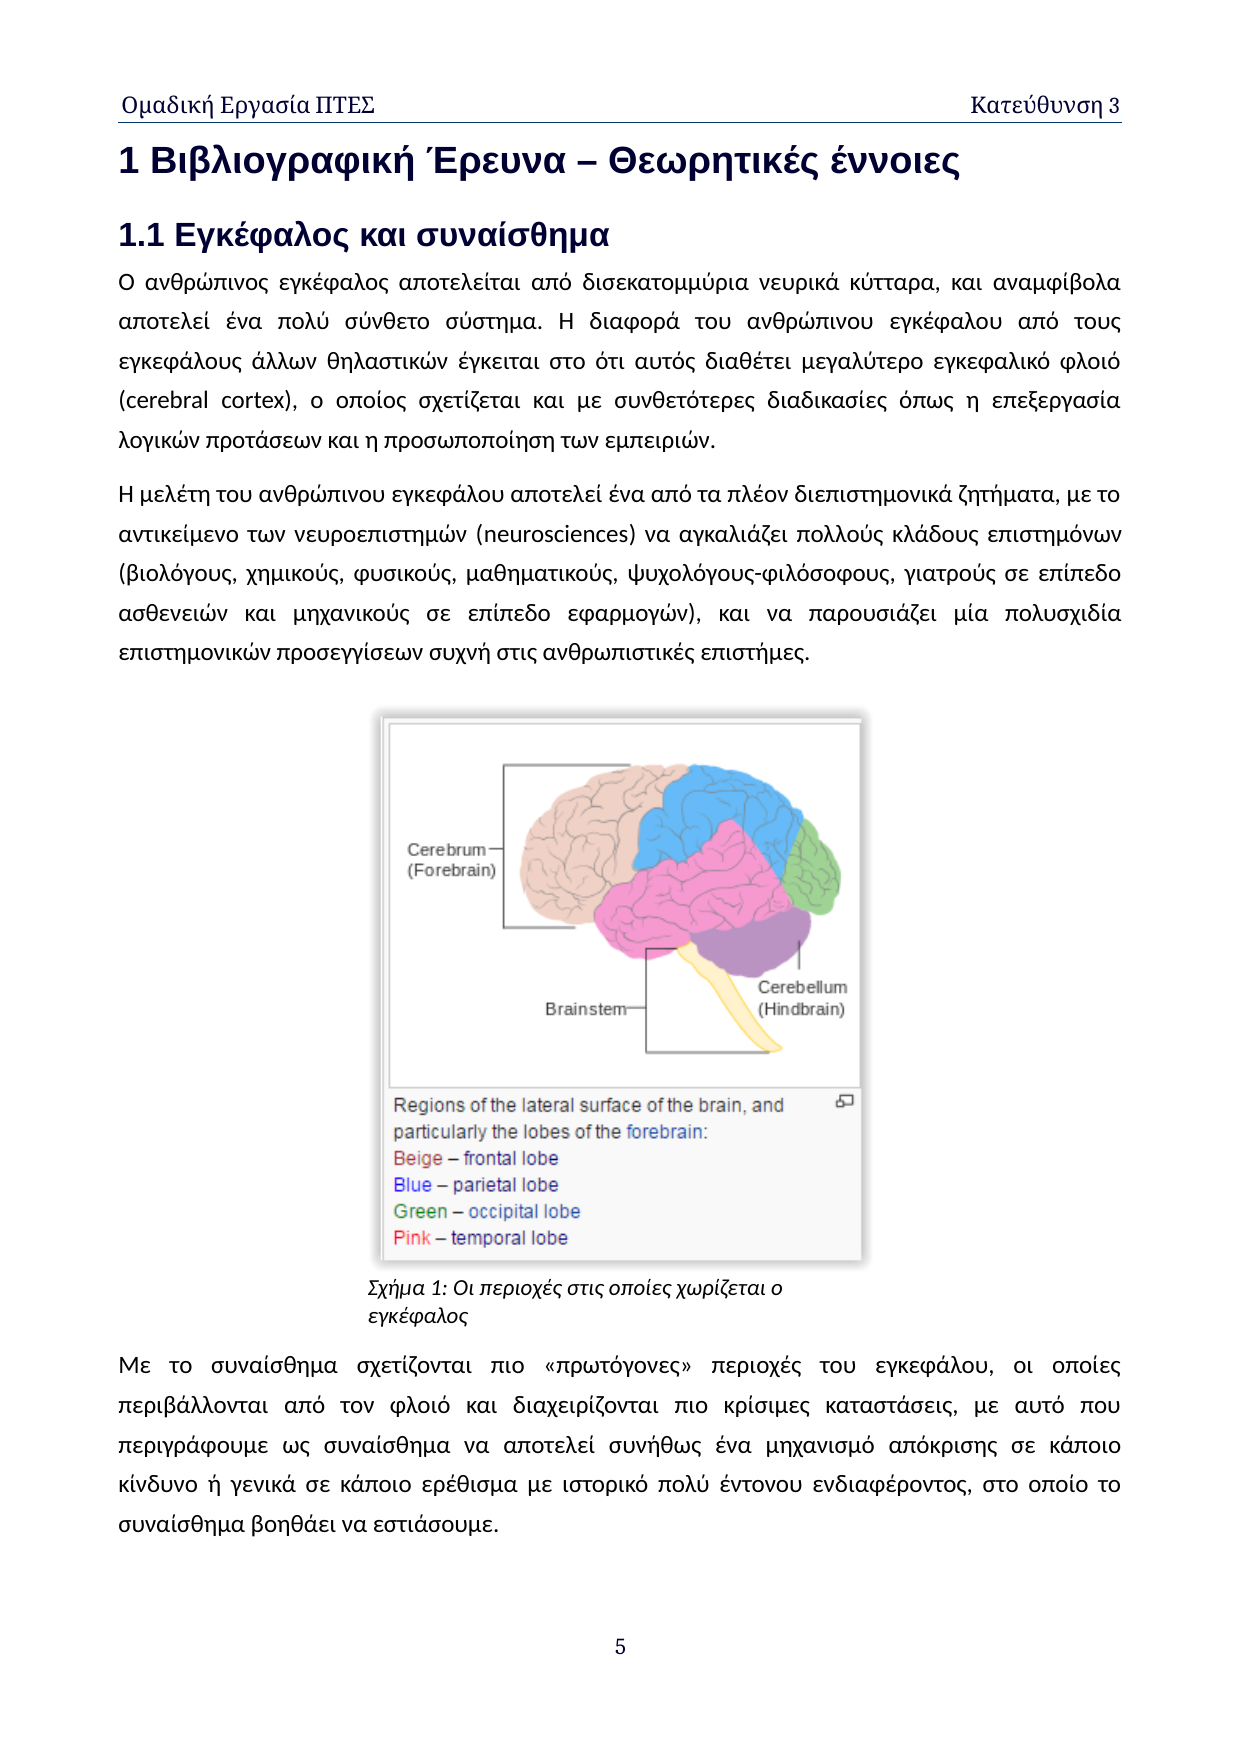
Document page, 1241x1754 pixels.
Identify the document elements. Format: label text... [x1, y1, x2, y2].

picture [367, 703, 874, 1273]
text Ο ανθρώπινος εγκέφαλος αποτελείται από δισεκατομμύρια νευρικά κύτταρα, και αναμφίβολα αποτελεί ένα πολύ σύνθετο σύστημα. Η διαφορά του ανθρώπινου εγκέφαλου από τους εγκεφάλους άλλων θηλαστικών έγκειται στο ότι αυτός διαθέτει μεγαλύτερο εγκεφαλικό φλοιό (cerebral cortex), ο οποίος σχετίζεται και με συνθετότερες διαδικασίες όπως η επεξεργασία λογικών προτάσεων και η προσωποποίηση των εμπειριών. [118, 266, 1122, 454]
subtitle Εγκέφαλος και συναίσθημα [118, 214, 1122, 253]
text Σχήμα 1: Οι περιοχές στις οποίες χωρίζεται ο εγκέφαλος [367, 1273, 873, 1329]
text Η μελέτη του ανθρώπινου εγκεφάλου αποτελεί ένα από τα πλέον διεπιστημονικά ζητήματα, με το αντικείμενο των νευροεπιστημών (neurosciences) να αγκαλιάζει πολλούς κλάδους επιστημόνων (βιολόγους, χημικούς, φυσικούς, μαθηματικούς, ψυχολόγους-φιλόσοφους, γιατρούς σε επίπεδο ασθενειών και μηχανικούς σε επίπεδο εφαρμογών), και να παρουσιάζει μία πολυσχιδία επιστημονικών προσεγγίσεων συχνή στις ανθρωπιστικές επιστήμες. [118, 478, 1122, 667]
subtitle Βιβλιογραφική Έρευνα – Θεωρητικές έννοιες [118, 137, 1122, 181]
text Με το συναίσθημα σχετίζονται πιο «πρωτόγονες» περιοχές του εγκεφάλου, οι οποίες περιβάλλονται από τον φλοιό και διαχειρίζονται πιο κρίσιμες καταστάσεις, με αυτό που περιγράφουμε ως συναίσθημα να αποτελεί συνήθως ένα μηχανισμό απόκρισης σε κάποιο κίνδυνο ή γενικά σε κάποιο ερέθισμα με ιστορικό πολύ έντονου ενδιαφέροντος, στο οποίο το συναίσθημα βοηθάει να εστιάσουμε. [118, 1350, 1122, 1538]
